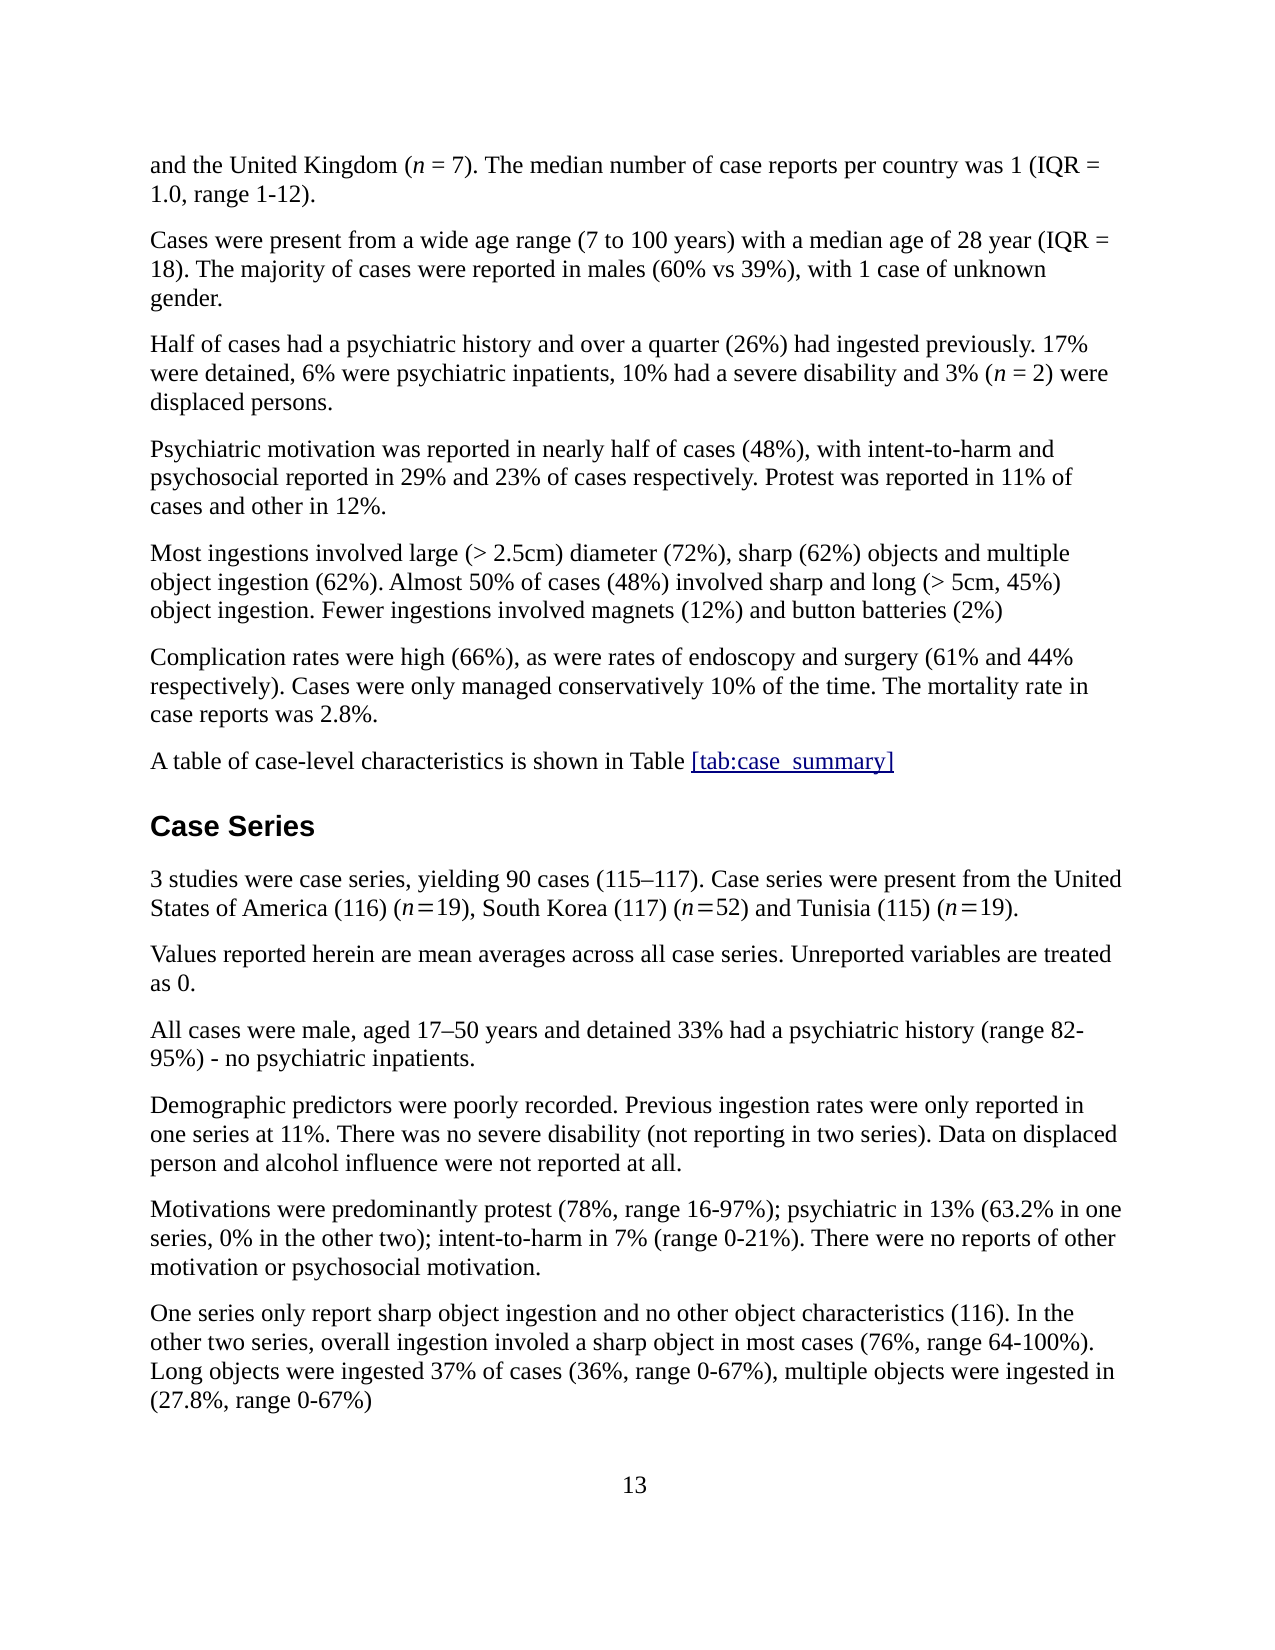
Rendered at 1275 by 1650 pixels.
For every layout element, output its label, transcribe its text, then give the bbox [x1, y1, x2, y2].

text Values reported herein are mean averages across all case series. Unreported variables are treated as 0. [150, 939, 1125, 997]
text Cases were present from a wide age range (7 to 100 years) with a median age of 28 year (IQR = 18). The majority of cases were reported in males (60% vs 39%), with 1 case of unknown gender. [150, 225, 1125, 312]
text Demographic predictors were poorly recorded. Previous ingestion rates were only reported in one series at 11%. There was no severe disability (not reporting in two series). Data on displaced person and alcohol influence were not reported at all. [150, 1090, 1125, 1176]
text Half of cases had a psychiatric history and over a quarter (26%) had ingested previously. 17% were detained, 6% were psychiatric inpatients, 10% had a severe disability and 3% (n = 2) were displaced persons. [150, 329, 1125, 416]
text and the United Kingdom (n = 7). The median number of case reports per country was 1 (IQR = 1.0, range 1-12). [150, 150, 1125, 207]
text One series only report sharp object ingestion and no other object characteristics (116). In the other two series, overall ingestion involed a sharp object in most cases (76%, range 64-100%). Long objects were ingested 37% of cases (36%, range 0-67%), multiple objects were ingested in (27.8%, range 0-67%) [150, 1298, 1125, 1413]
text Complication rates were high (66%), as were rates of endoscopy and surgery (61% and 44% respectively). Cases were only managed conservatively 10% of the time. The mortality rate in case reports was 2.8%. [150, 642, 1125, 728]
text Psychiatric motivation was reported in nearly half of cases (48%), with intent-to-harm and psychosocial reported in 29% and 23% of cases respectively. Protest was reported in 11% of cases and other in 12%. [150, 434, 1125, 520]
text Motivations were predominantly protest (78%, range 16-97%); psychiatric in 13% (63.2% in one series, 0% in the other two); intent-to-harm in 7% (range 0-21%). There were no reports of other motivation or psychosocial motivation. [150, 1194, 1125, 1281]
text All cases were male, aged 17–50 years and detained 33% had a psychiatric history (range 82-95%) - no psychiatric inpatients. [150, 1015, 1125, 1072]
text 3 studies were case series, yielding 90 cases (115–117). Case series were present from the United States of America (116) (), South Korea (117) () and Tunisia (115) (). [150, 864, 1125, 921]
text Most ingestions involved large (> 2.5cm) diameter (72%), sharp (62%) objects and multiple object ingestion (62%). Almost 50% of cases (48%) involved sharp and long (> 5cm, 45%) object ingestion. Fewer ingestions involved magnets (12%) and button batteries (2%) [150, 538, 1125, 624]
text A table of case-level characteristics is shown in Table [tab:case_summary] [150, 746, 1125, 775]
subtitle Case Series [150, 809, 1125, 842]
